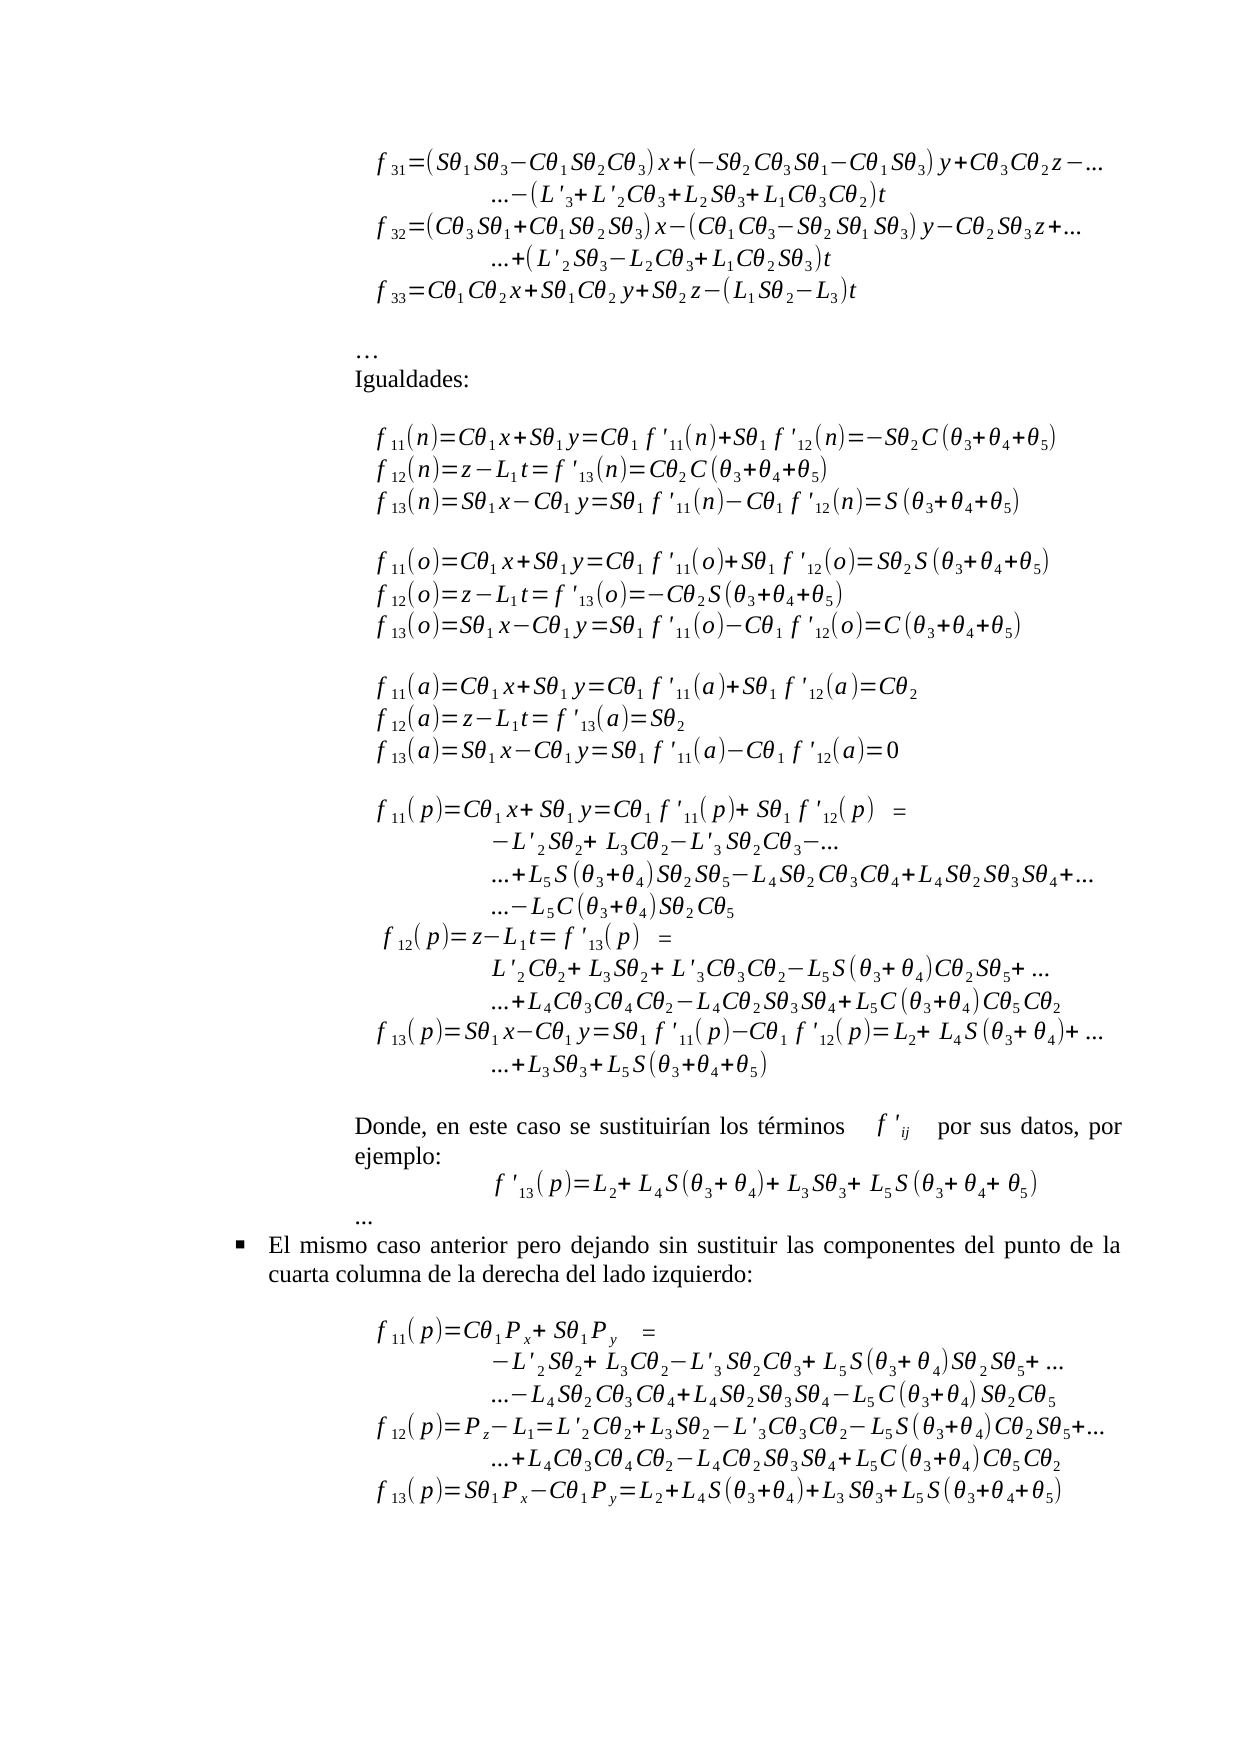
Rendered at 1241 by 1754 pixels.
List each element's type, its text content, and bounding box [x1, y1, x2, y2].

text = [354, 1316, 1122, 1348]
text Igualdades: [354, 364, 1122, 393]
text … [354, 336, 1122, 364]
list El mismo caso anterior pero dejando sin sustituir las componentes del punto de la cuarta columna de la derecha del lado izquierdo: [231, 1230, 1122, 1288]
text = [354, 796, 1122, 827]
text Donde, en este caso se sustituirían los términos por sus datos, por ejemplo: [354, 1110, 1122, 1170]
text = [354, 923, 1122, 954]
text ... [354, 1201, 1122, 1230]
